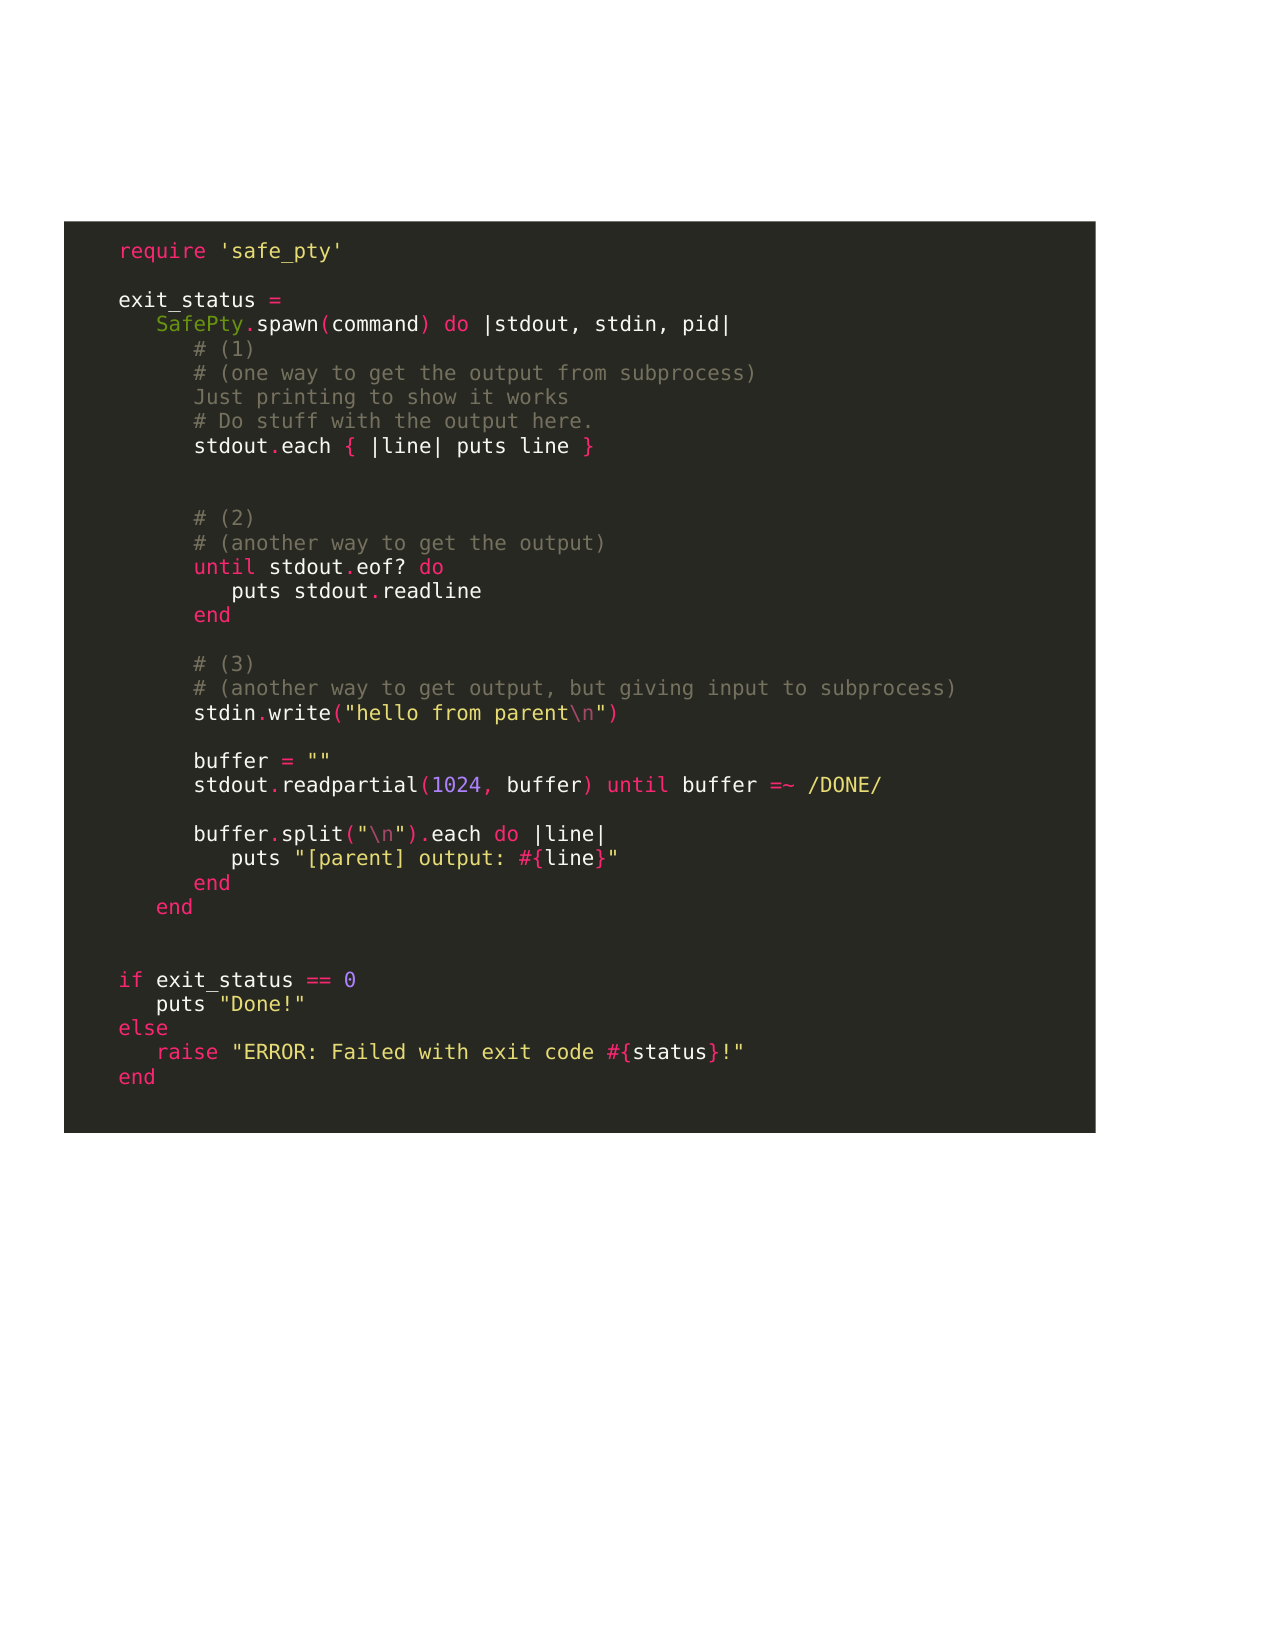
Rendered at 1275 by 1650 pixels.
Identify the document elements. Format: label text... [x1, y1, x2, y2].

text until stdout.eof? do [1096, 555, 1157, 579]
text require 'safe_pty' [1096, 239, 1157, 264]
text stdout.readpartial(1024, buffer) until buffer =~ /DONE/ [1096, 773, 1157, 798]
text # (another way to get output, but giving input to subprocess) [1096, 676, 1157, 701]
text else [1096, 1016, 1157, 1040]
text if exit_status == 0 [1096, 968, 1157, 992]
text end [1096, 603, 1157, 628]
text # (one way to get the output from subprocess) [1096, 361, 1157, 385]
text puts "[parent] output: #{line}" [1096, 846, 1157, 871]
text buffer = "" [1096, 749, 1157, 773]
text # Do stuff with the output here. [1096, 409, 1157, 434]
text puts stdout.readline [1096, 579, 1157, 603]
text # (3) [1096, 652, 1157, 676]
text # (2) [1096, 506, 1157, 531]
text raise "ERROR: Failed with exit code #{status}!" [1096, 1040, 1157, 1065]
text end [1096, 1065, 1157, 1089]
text # (1) [1096, 337, 1157, 361]
text Just printing to show it works [1096, 385, 1157, 409]
text buffer.split("\n").each do |line| [1096, 822, 1157, 846]
text end [1096, 871, 1157, 895]
text stdout.each { |line| puts line } [1096, 434, 1157, 458]
text SafePty.spawn(command) do |stdout, stdin, pid| [1096, 312, 1157, 337]
text end [1096, 895, 1157, 919]
text stdin.write("hello from parent\n") [1096, 701, 1157, 725]
text puts "Done!" [1096, 992, 1157, 1016]
text exit_status = [1096, 288, 1157, 312]
text # (another way to get the output) [1096, 531, 1157, 555]
